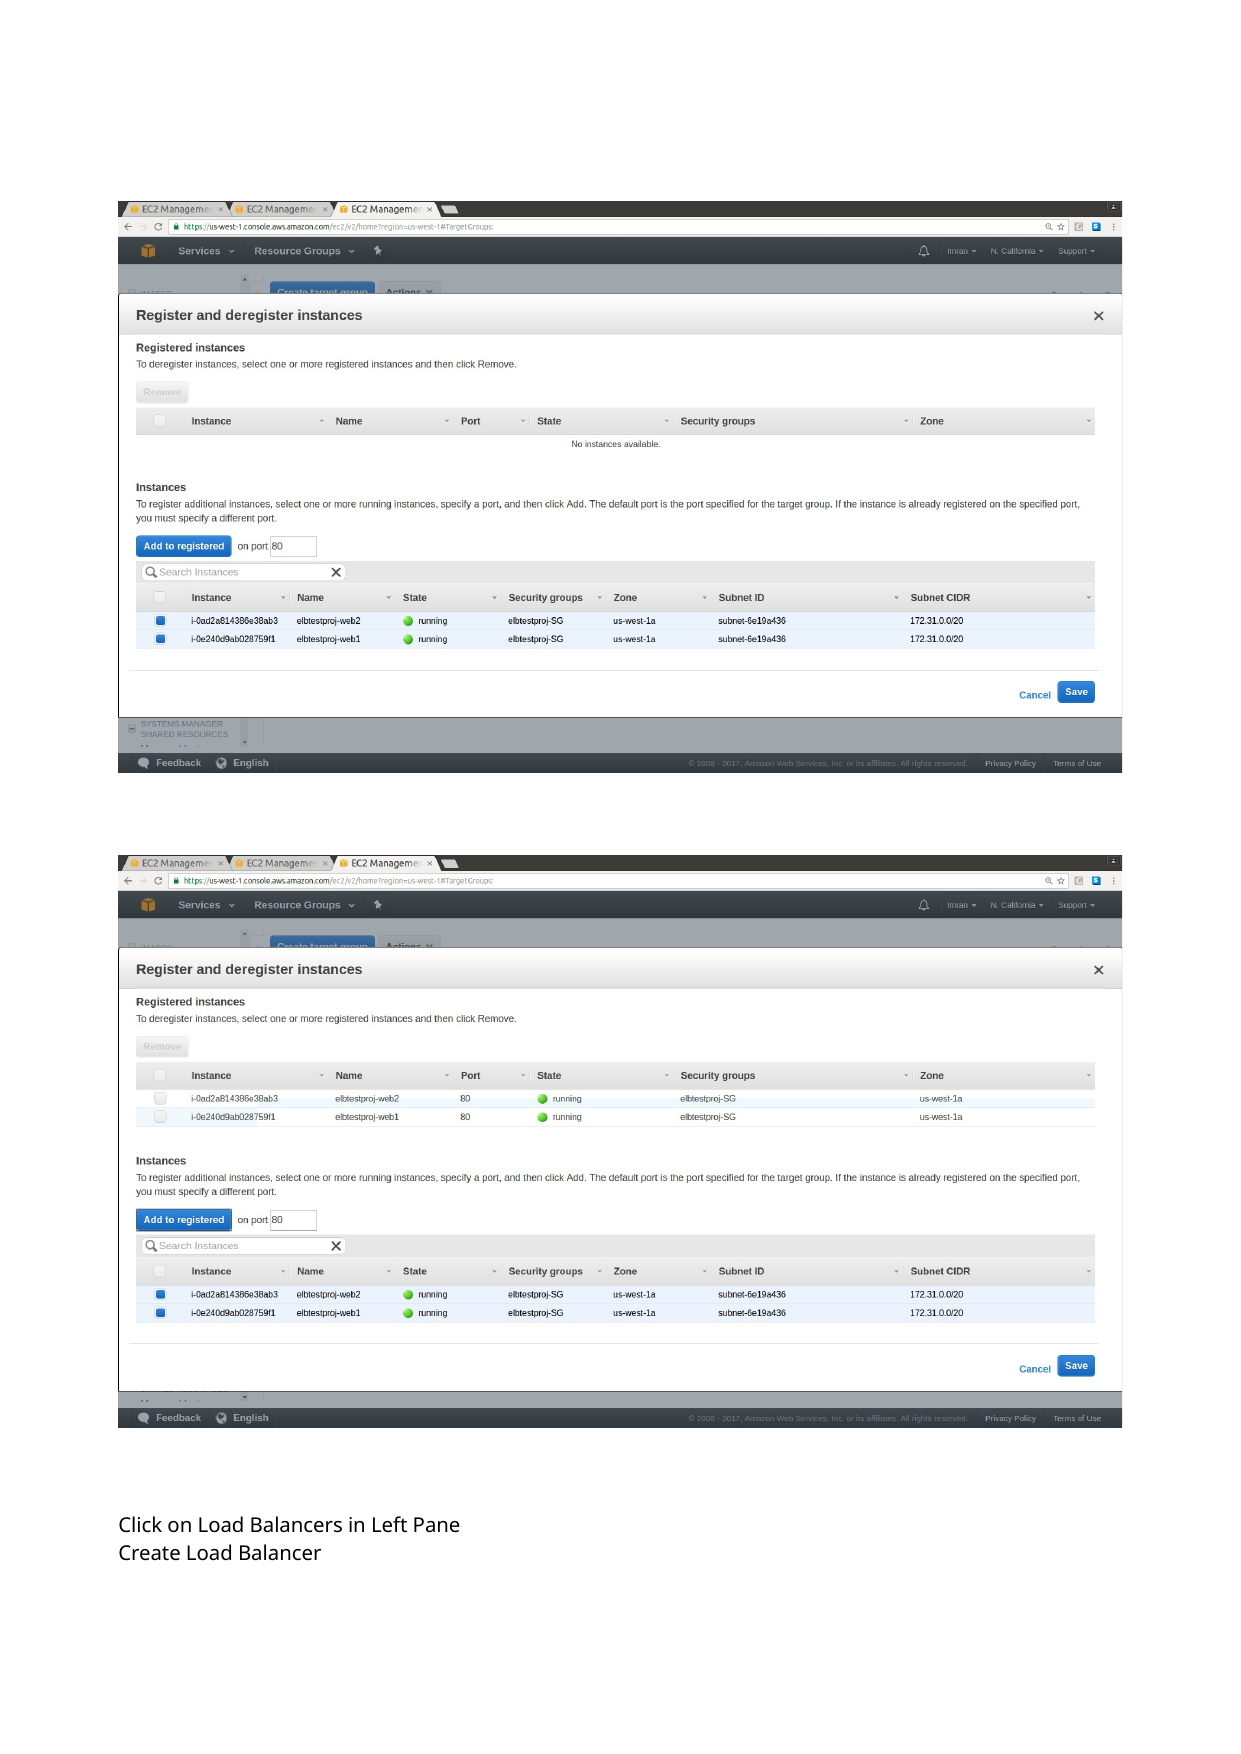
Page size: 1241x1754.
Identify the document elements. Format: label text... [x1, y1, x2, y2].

picture [118, 855, 1123, 1428]
picture [118, 201, 1123, 773]
text Create Load Balancer [118, 1538, 1122, 1566]
text Click on Load Balancers in Left Pane [118, 1510, 1122, 1538]
